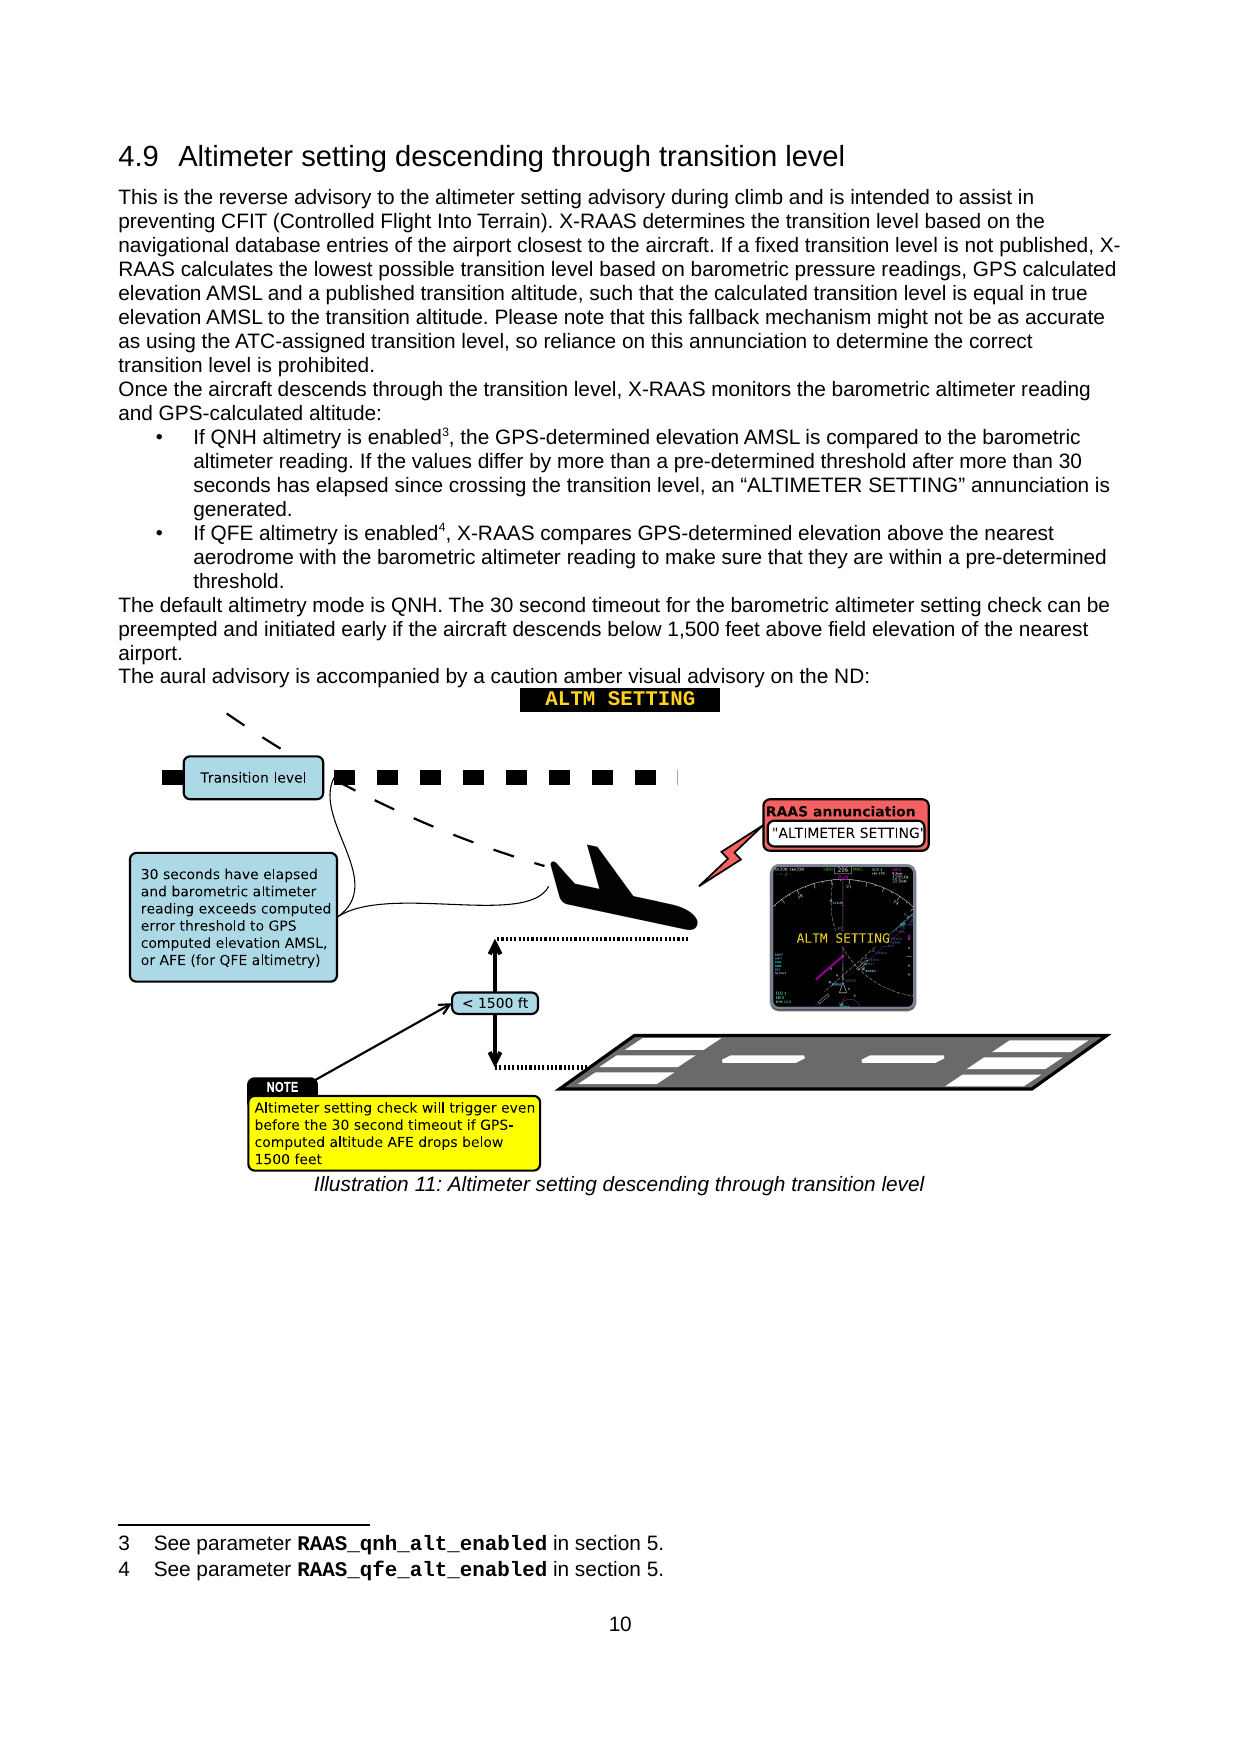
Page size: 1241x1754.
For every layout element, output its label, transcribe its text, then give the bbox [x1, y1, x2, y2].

text The default altimetry mode is QNH. The 30 second timeout for the barometric altimeter setting check can be preempted and initiated early if the aircraft descends below 1,500 feet above field elevation of the nearest airport. [118, 592, 1122, 664]
text Illustration 11: Altimeter setting descending through transition level [134, 1172, 1106, 1195]
text ALTM SETTING [118, 688, 1122, 712]
text This is the reverse advisory to the altimeter setting advisory during climb and is intended to assist in preventing CFIT (Controlled Flight Into Terrain). X-RAAS determines the transition level based on the navigational database entries of the airport closest to the aircraft. If a fixed transition level is not published, X-RAAS calculates the lowest possible transition level based on barometric pressure readings, GPS calculated elevation AMSL and a published transition altitude, such that the calculated transition level is equal in true elevation AMSL to the transition altitude. Please note that this fallback mechanism might not be as accurate as using the ATC-assigned transition level, so reliance on this annunciation to determine the correct transition level is prohibited. [118, 185, 1122, 377]
list See parameter RAAS_qfe_alt_enabled in section 5. [118, 1557, 1122, 1582]
subtitle Altimeter setting descending through transition level [118, 139, 1122, 172]
text Once the aircraft descends through the transition level, X-RAAS monitors the barometric altimeter reading and GPS-calculated altitude: [118, 377, 1122, 424]
list If QNH altimetry is enabled, the GPS-determined elevation AMSL is compared to the barometric altimeter reading. If the values differ by more than a pre-determined threshold after more than 30 seconds has elapsed since crossing the transition level, an “ALTIMETER SETTING” annunciation is generated. [156, 424, 1122, 521]
text The aural advisory is accompanied by a caution amber visual advisory on the ND: [118, 664, 1122, 688]
list If QFE altimetry is enabled, X-RAAS compares GPS-determined elevation above the nearest aerodrome with the barometric altimeter reading to make sure that they are within a pre-determined threshold. [156, 521, 1122, 592]
list See parameter RAAS_qnh_alt_enabled in section 5. [118, 1531, 1122, 1557]
